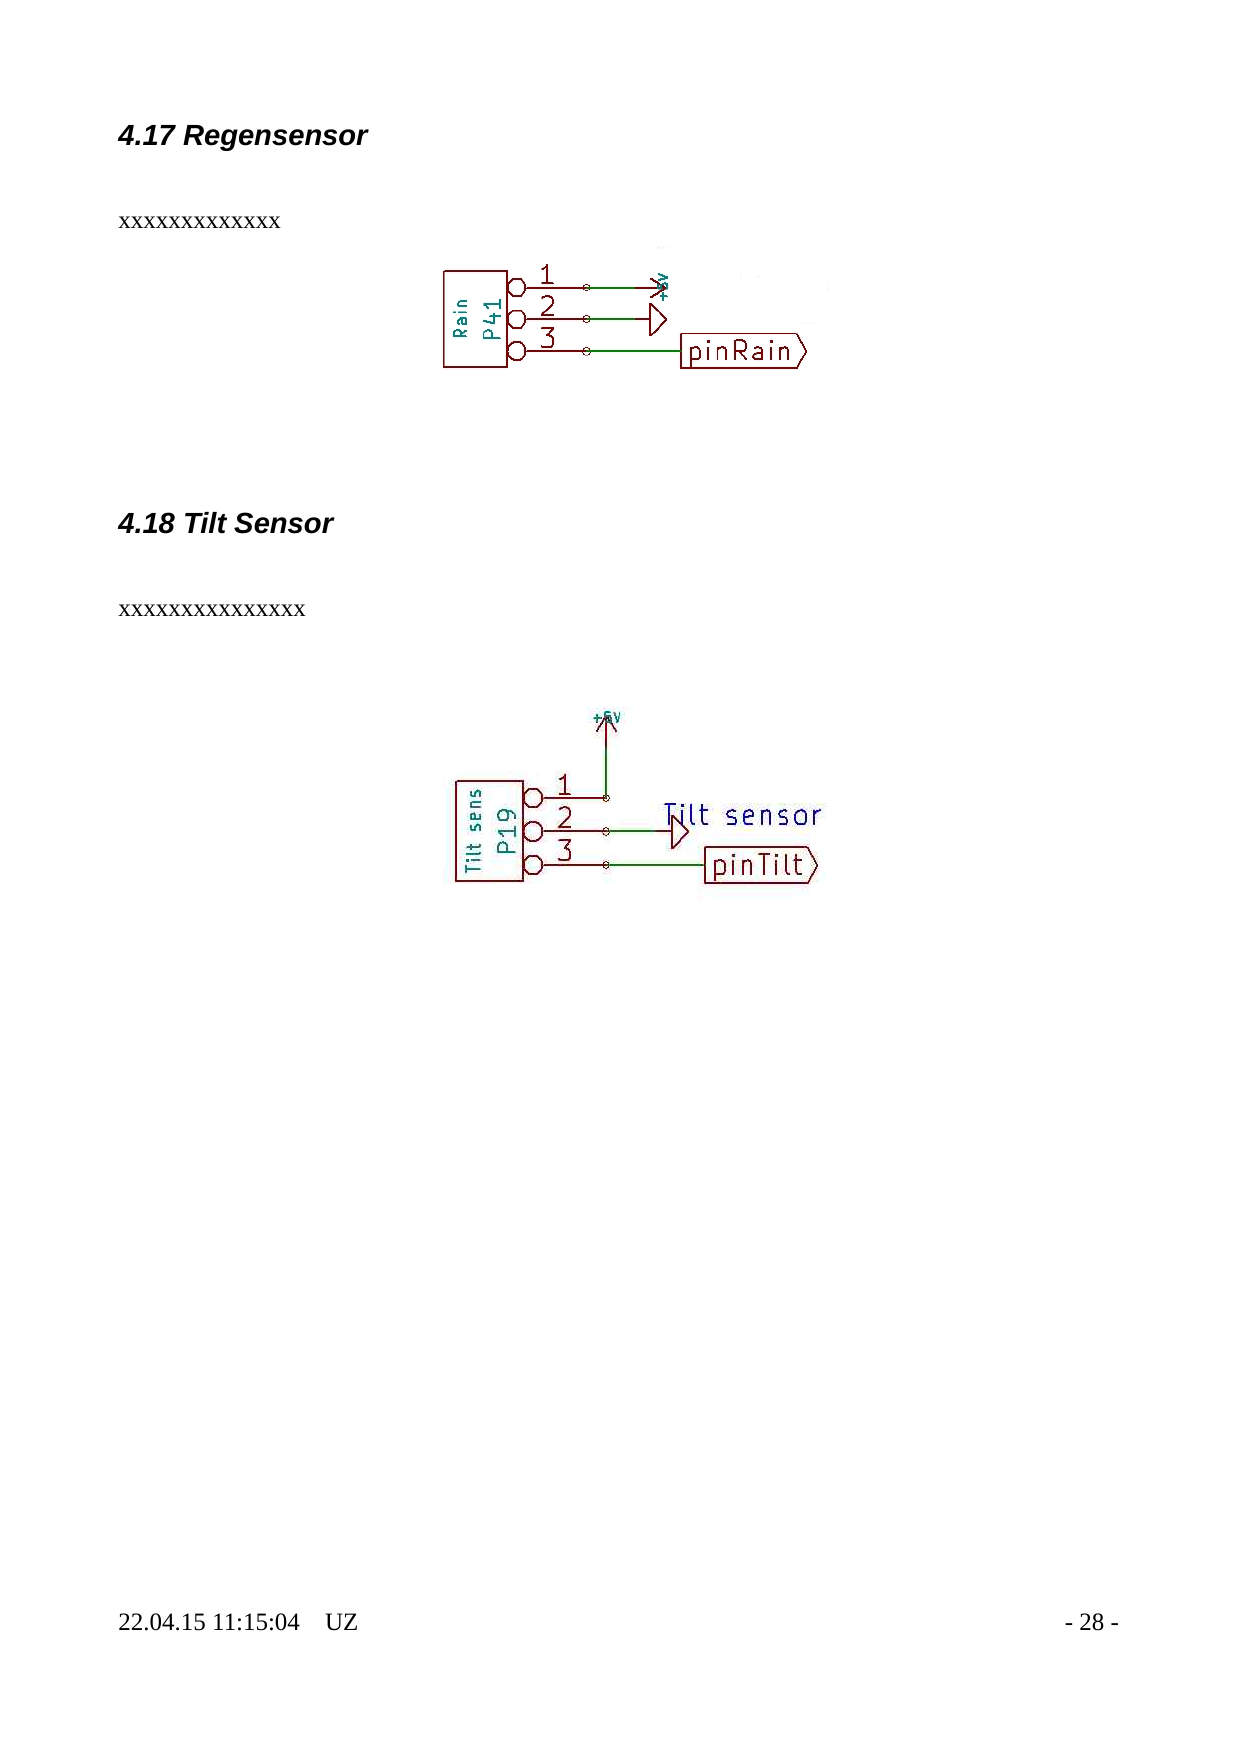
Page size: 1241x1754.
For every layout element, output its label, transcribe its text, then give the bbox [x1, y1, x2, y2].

text xxxxxxxxxxxxxxx [118, 593, 1122, 622]
picture [405, 246, 835, 399]
subtitle 4.18 Tilt Sensor [118, 506, 1122, 540]
text xxxxxxxxxxxxx [118, 205, 1122, 234]
picture [395, 676, 845, 923]
subtitle 4.17 Regensensor [118, 118, 1122, 152]
